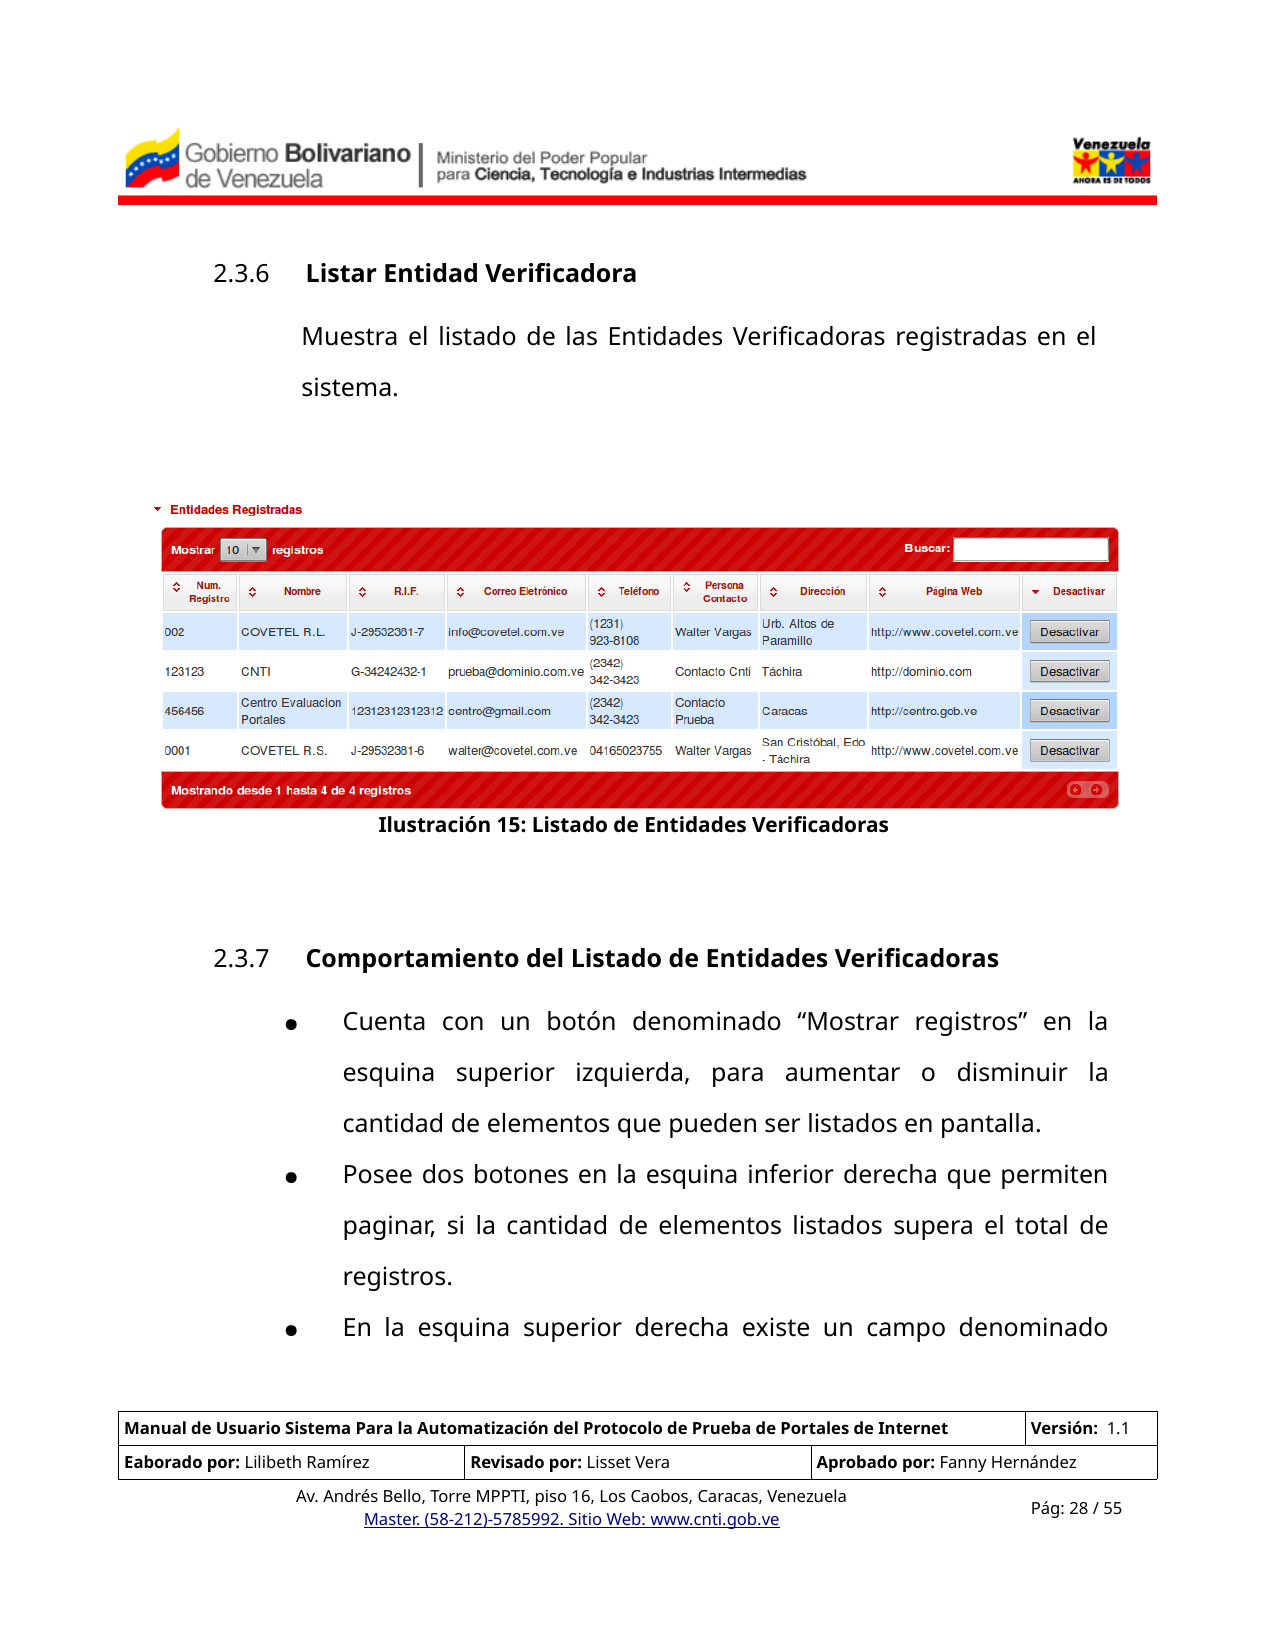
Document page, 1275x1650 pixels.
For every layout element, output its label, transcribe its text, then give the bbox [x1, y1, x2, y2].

subtitle Listar Entidad Verificadora [118, 255, 1157, 289]
list Cuenta con un botón denominado “Mostrar registros” en la esquina superior izquierda, para aumentar o disminuir la cantidad de elementos que pueden ser listados en pantalla. [283, 1004, 1109, 1140]
list Ilustración 15: Listado de Entidades Verificadoras [136, 501, 1131, 839]
list Posee dos botones en la esquina inferior derecha que permiten paginar, si la cantidad de elementos listados supera el total de registros. [283, 1157, 1109, 1293]
picture [118, 119, 1157, 205]
list En la esquina superior derecha existe un campo denominado [283, 1310, 1109, 1344]
picture [150, 500, 1124, 811]
text Muestra el listado de las Entidades Verificadoras registradas en el sistema. [301, 318, 1098, 403]
subtitle Comportamiento del Listado de Entidades Verificadoras [118, 941, 1157, 975]
